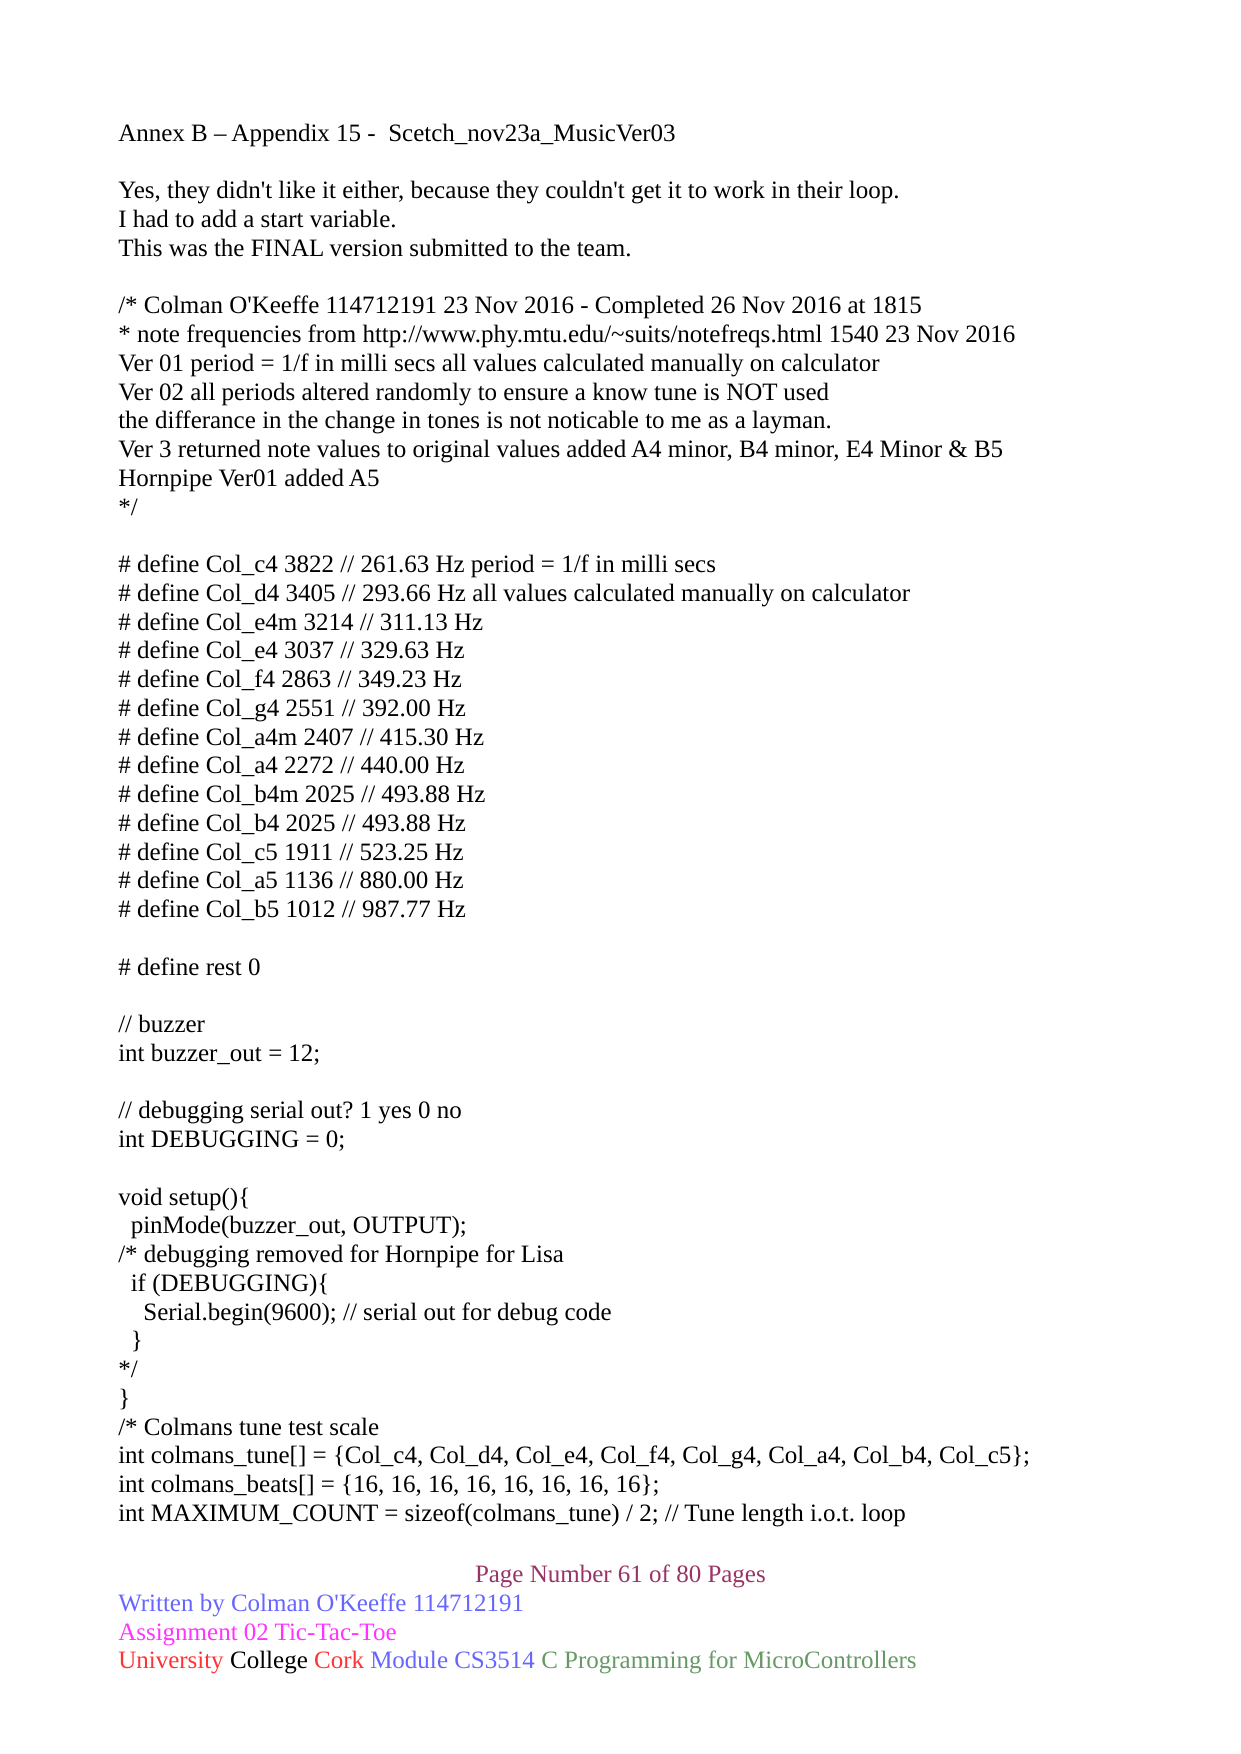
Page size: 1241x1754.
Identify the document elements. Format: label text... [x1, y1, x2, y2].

text // debugging serial out? 1 yes 0 no [118, 1096, 1122, 1124]
text /* Colmans tune test scale [118, 1412, 1122, 1441]
text int colmans_beats[] = {16, 16, 16, 16, 16, 16, 16, 16}; [118, 1469, 1122, 1498]
text int DEBUGGING = 0; [118, 1124, 1122, 1153]
text # define rest 0 [118, 952, 1122, 981]
text } [118, 1383, 1122, 1412]
text Hornpipe Ver01 added A5 [118, 463, 1122, 492]
text if (DEBUGGING){ [118, 1268, 1122, 1297]
text # define Col_d4 3405 // 293.66 Hz all values calculated manually on calculator [118, 578, 1122, 607]
text */ [118, 1354, 1122, 1383]
text the differance in the change in tones is not noticable to me as a layman. [118, 406, 1122, 434]
text # define Col_g4 2551 // 392.00 Hz [118, 693, 1122, 722]
text Annex B – Appendix 15 - Scetch_nov23a_MusicVer03 [118, 118, 1122, 147]
text # define Col_b4 2025 // 493.88 Hz [118, 808, 1122, 837]
text Ver 02 all periods altered randomly to ensure a know tune is NOT used [118, 377, 1122, 406]
text # define Col_e4 3037 // 329.63 Hz [118, 636, 1122, 664]
text This was the FINAL version submitted to the team. [118, 233, 1122, 262]
text */ [118, 492, 1122, 521]
text /* Colman O'Keeffe 114712191 23 Nov 2016 - Completed 26 Nov 2016 at 1815 [118, 291, 1122, 319]
text pinMode(buzzer_out, OUTPUT); [118, 1211, 1122, 1239]
text # define Col_b4m 2025 // 493.88 Hz [118, 779, 1122, 808]
text # define Col_c5 1911 // 523.25 Hz [118, 837, 1122, 866]
text # define Col_e4m 3214 // 311.13 Hz [118, 607, 1122, 636]
text # define Col_a5 1136 // 880.00 Hz [118, 866, 1122, 894]
text /* debugging removed for Hornpipe for Lisa [118, 1239, 1122, 1268]
text Yes, they didn't like it either, because they couldn't get it to work in their loop. [118, 176, 1122, 204]
text * note frequencies from http://www.phy.mtu.edu/~suits/notefreqs.html 1540 23 Nov 2016 [118, 319, 1122, 348]
text # define Col_c4 3822 // 261.63 Hz period = 1/f in milli secs [118, 549, 1122, 578]
text # define Col_a4m 2407 // 415.30 Hz [118, 722, 1122, 751]
text void setup(){ [118, 1182, 1122, 1211]
text } [118, 1326, 1122, 1354]
text // buzzer [118, 1009, 1122, 1038]
text int MAXIMUM_COUNT = sizeof(colmans_tune) / 2; // Tune length i.o.t. loop [118, 1498, 1122, 1527]
text # define Col_b5 1012 // 987.77 Hz [118, 894, 1122, 923]
text Ver 01 period = 1/f in milli secs all values calculated manually on calculator [118, 348, 1122, 377]
text # define Col_a4 2272 // 440.00 Hz [118, 751, 1122, 779]
text Ver 3 returned note values to original values added A4 minor, B4 minor, E4 Minor & B5 [118, 434, 1122, 463]
text # define Col_f4 2863 // 349.23 Hz [118, 664, 1122, 693]
text I had to add a start variable. [118, 204, 1122, 233]
text Serial.begin(9600); // serial out for debug code [118, 1297, 1122, 1326]
text int buzzer_out = 12; [118, 1038, 1122, 1067]
text int colmans_tune[] = {Col_c4, Col_d4, Col_e4, Col_f4, Col_g4, Col_a4, Col_b4, Col_c5}; [118, 1441, 1122, 1469]
